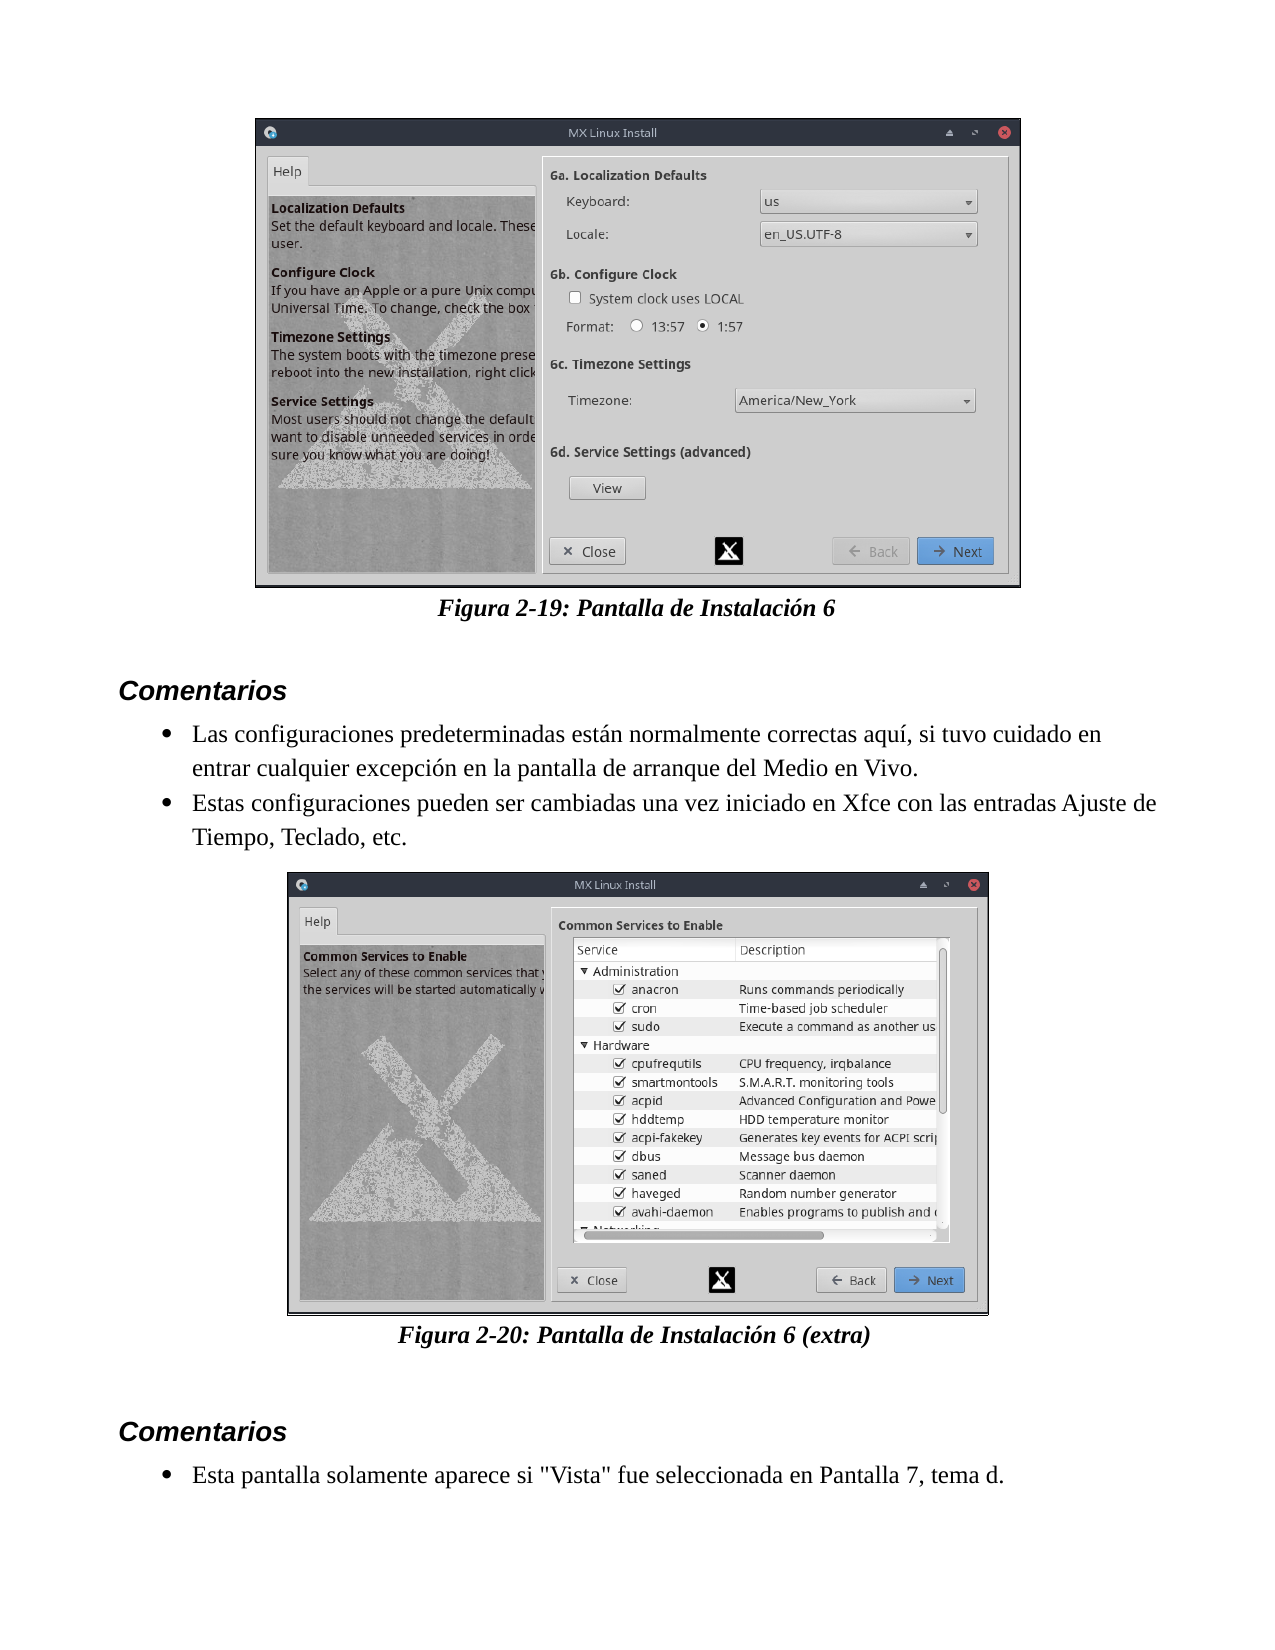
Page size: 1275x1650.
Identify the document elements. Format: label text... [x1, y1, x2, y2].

text Figura 2-19: Pantalla de Instalación 6 [118, 118, 1157, 622]
list Las configuraciones predeterminadas están normalmente correctas aquí, si tuvo cuidado en entrar cualquier excepción en la pantalla de arranque del Medio en Vivo. [162, 719, 1157, 782]
list Esta pantalla solamente aparece si "Vista" fue seleccionada en Pantalla 7, tema d. [162, 1460, 1157, 1489]
list Estas configuraciones pueden ser cambiadas una vez iniciado en Xfce con las entradas Ajuste de Tiempo, Teclado, etc. [162, 788, 1157, 851]
picture [288, 873, 987, 1314]
text Figura 2-20: Pantalla de Instalación 6 (extra) [118, 1320, 1157, 1348]
subtitle Comentarios [118, 674, 1157, 706]
subtitle Comentarios [118, 1416, 1157, 1448]
picture [256, 119, 1019, 587]
